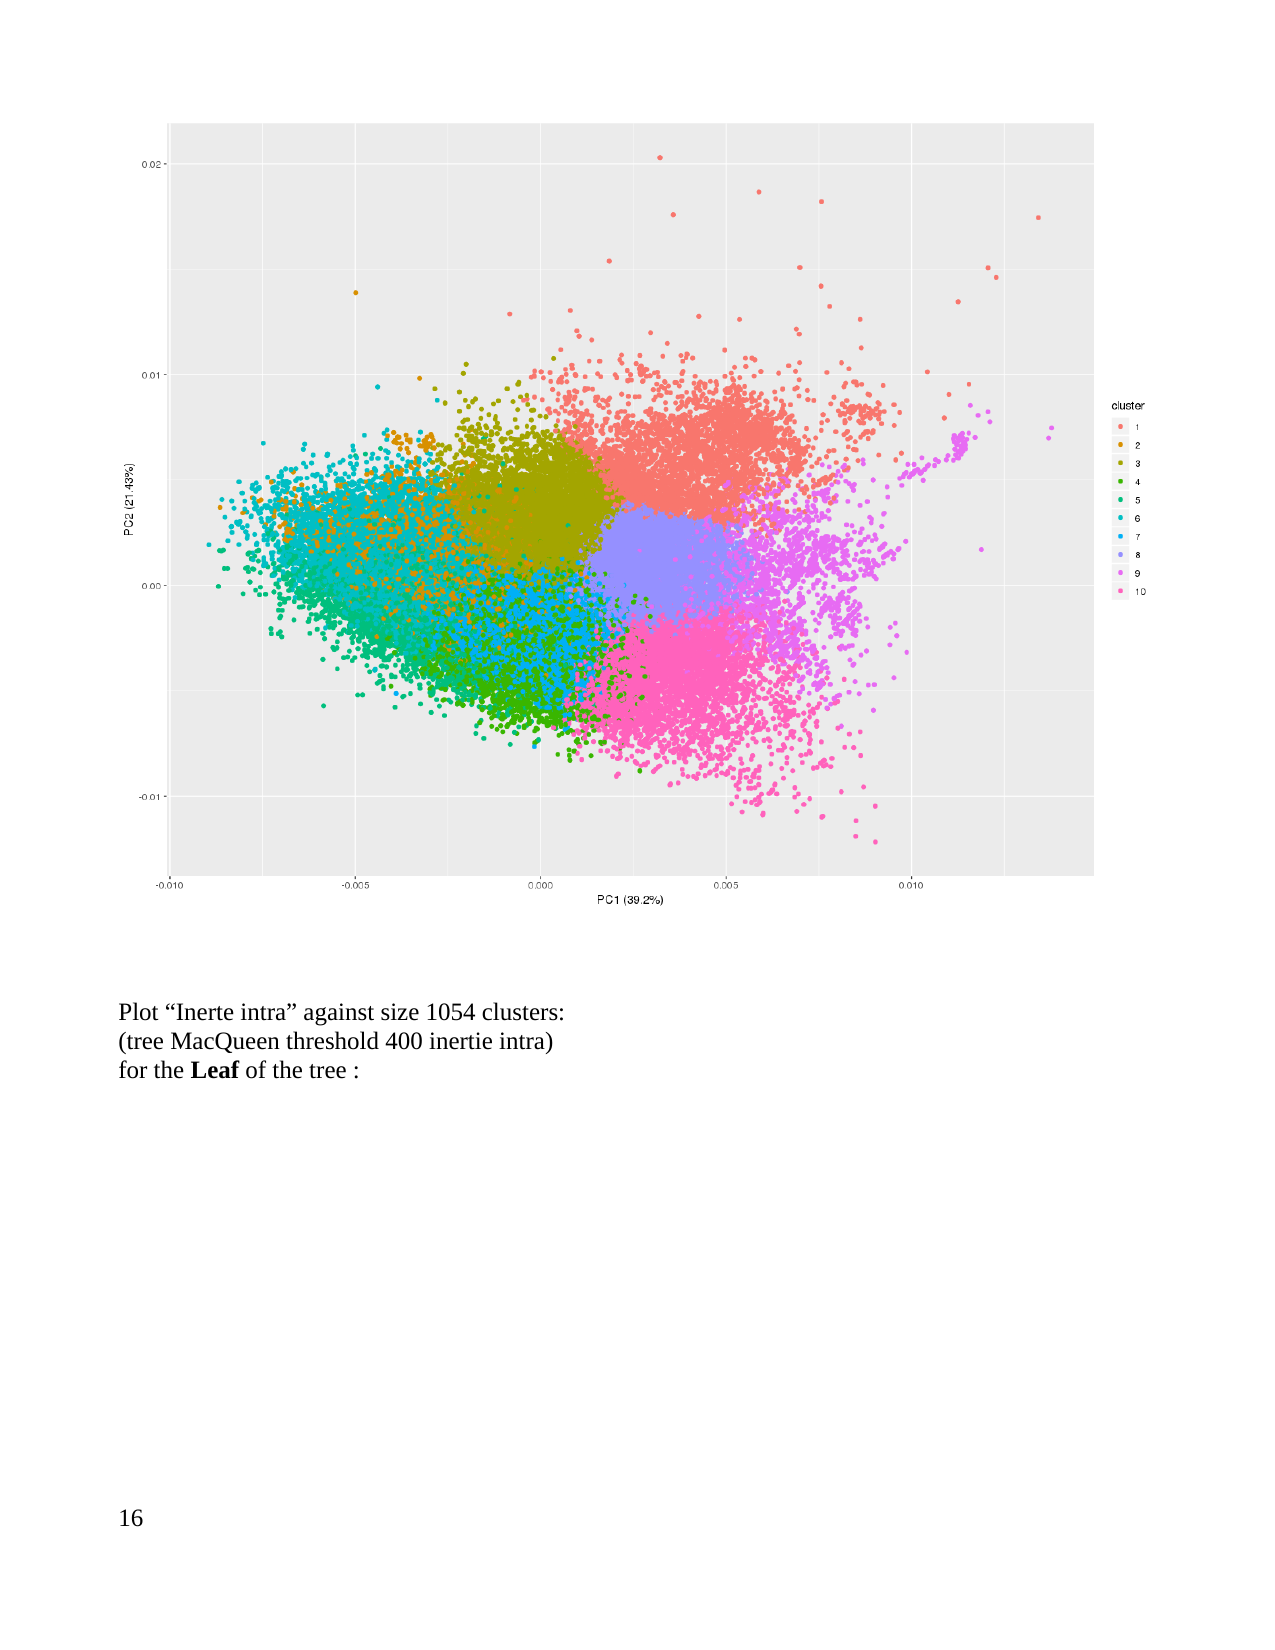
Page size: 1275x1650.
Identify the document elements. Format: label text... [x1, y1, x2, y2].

text (tree MacQueen threshold 400 inertie intra) [118, 1026, 1157, 1055]
picture [118, 118, 1157, 912]
text Plot “Inerte intra” against size 1054 clusters: [118, 997, 1157, 1026]
text for the Leaf of the tree : [118, 1055, 1157, 1084]
